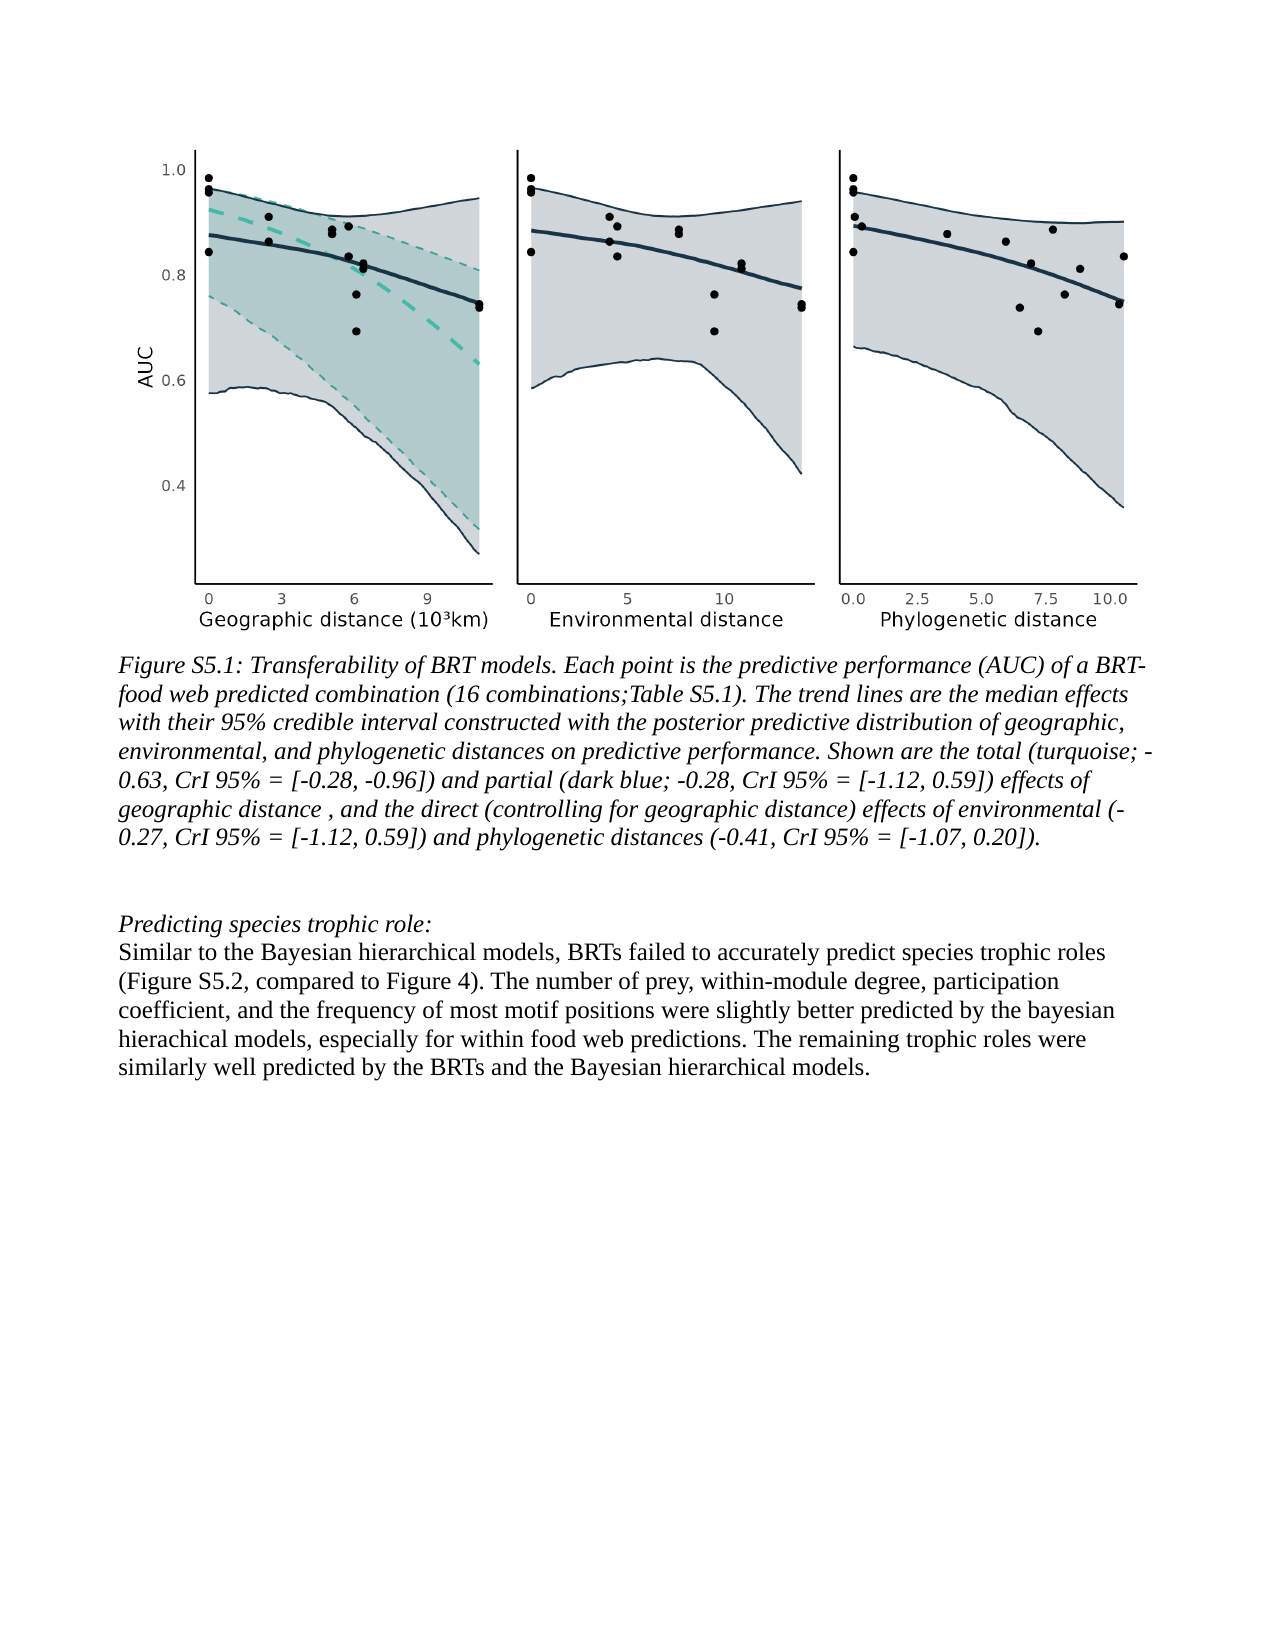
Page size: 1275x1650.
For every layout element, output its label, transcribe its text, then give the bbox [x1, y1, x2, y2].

text Predicting species trophic role: [118, 909, 1157, 937]
picture [118, 130, 1157, 650]
text Figure S5.1: Transferability of BRT models. Each point is the predictive performance (AUC) of a BRT-food web predicted combination (16 combinations;Table S5.1). The trend lines are the median effects with their 95% credible interval constructed with the posterior predictive distribution of geographic, environmental, and phylogenetic distances on predictive performance. Shown are the total (turquoise; -0.63, CrI 95% = [-0.28, -0.96]) and partial (dark blue; -0.28, CrI 95% = [-1.12, 0.59]) effects of geographic distance , and the direct (controlling for geographic distance) effects of environmental (-0.27, CrI 95% = [-1.12, 0.59]) and phylogenetic distances (-0.41, CrI 95% = [-1.07, 0.20]). [118, 650, 1157, 851]
text Similar to the Bayesian hierarchical models, BRTs failed to accurately predict species trophic roles (Figure S5.2, compared to Figure 4). The number of prey, within-module degree, participation coefficient, and the frequency of most motif positions were slightly better predicted by the bayesian hierachical models, especially for within food web predictions. The remaining trophic roles were similarly well predicted by the BRTs and the Bayesian hierarchical models. [118, 937, 1157, 1081]
